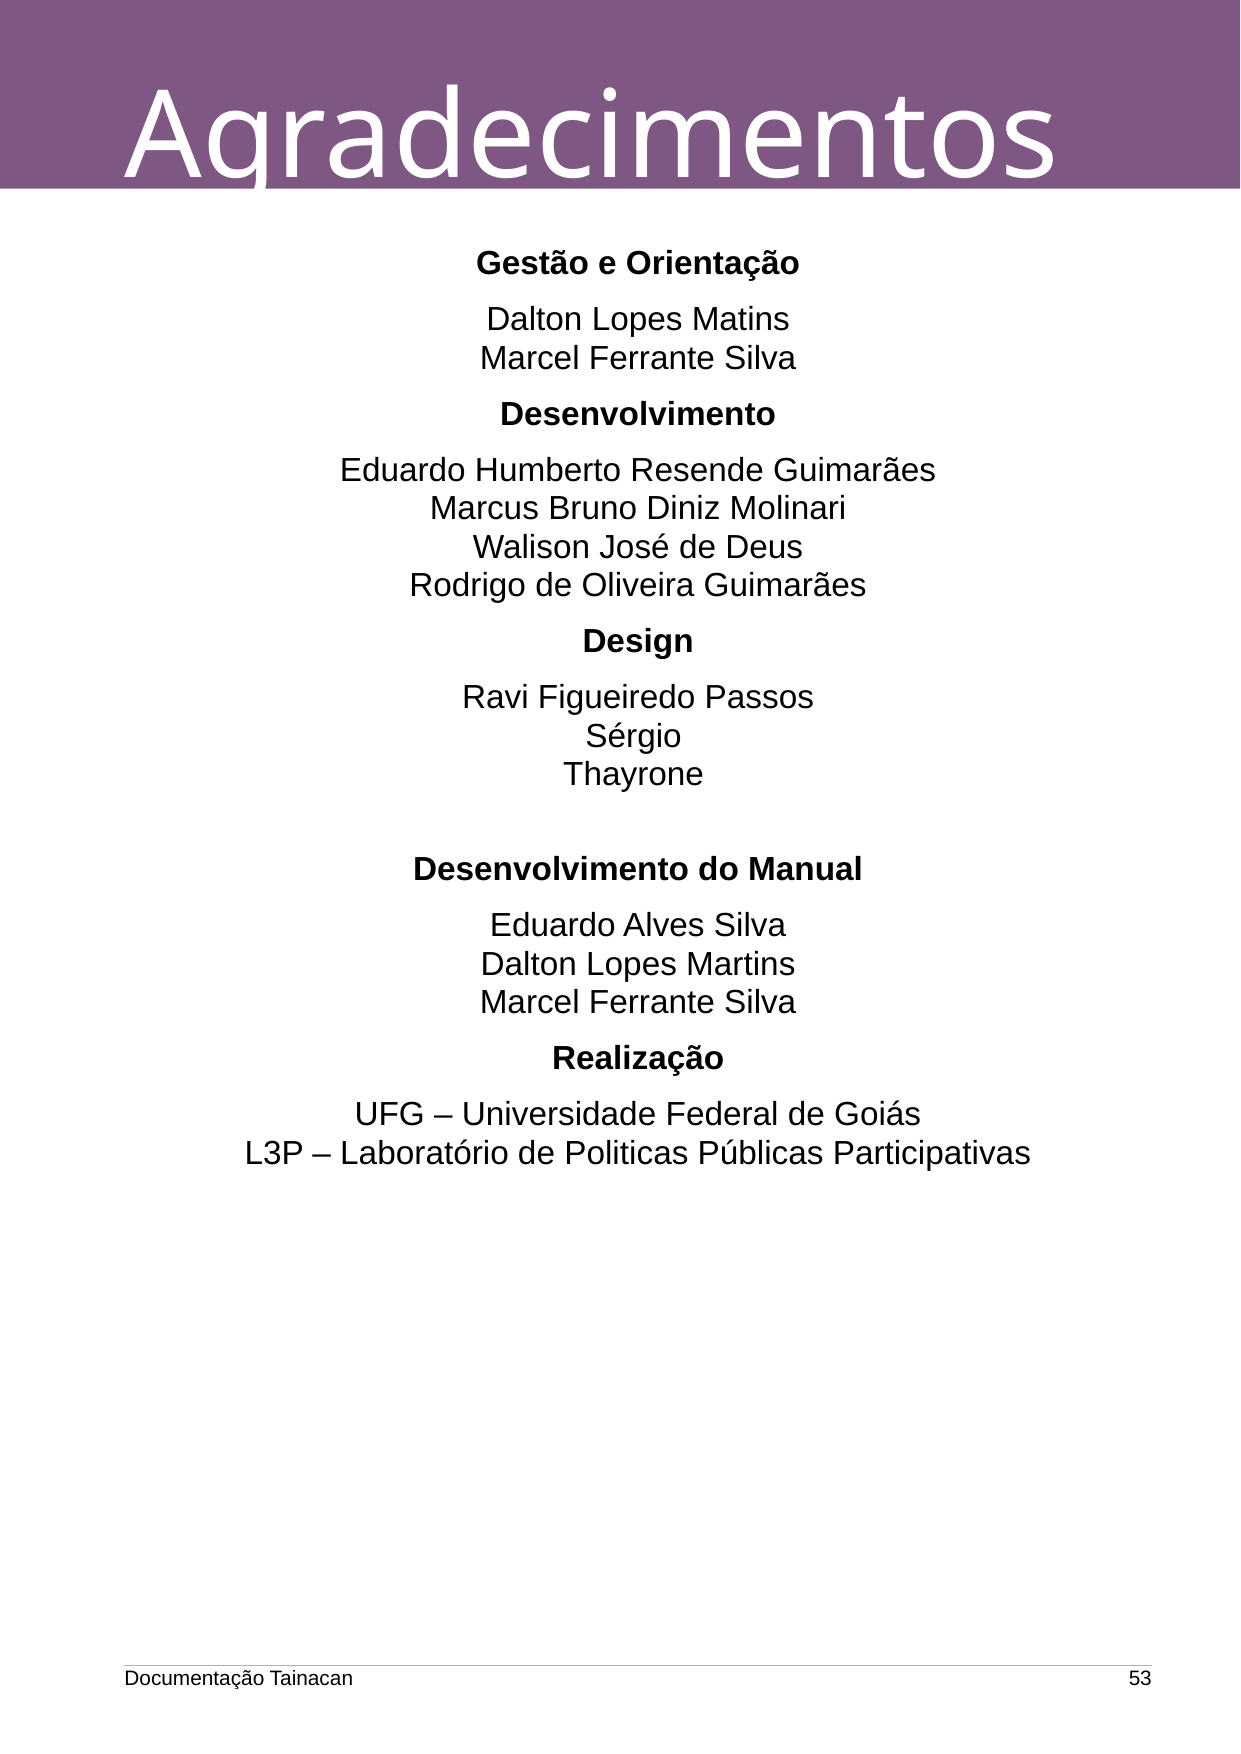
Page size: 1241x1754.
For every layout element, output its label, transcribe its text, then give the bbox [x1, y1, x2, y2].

text Gestão e Orientação [124, 243, 1152, 282]
text Desenvolvimento do Manual [124, 849, 1152, 887]
text UFG – Universidade Federal de Goiás L3P – Laboratório de Politicas Públicas Participativas [124, 1094, 1152, 1171]
text Eduardo Alves Silva Dalton Lopes Martins Marcel Ferrante Silva [124, 905, 1152, 1021]
subtitle Agradecimentos [124, 189, 1152, 213]
text Desenvolvimento [124, 394, 1152, 432]
text Eduardo Humberto Resende Guimarães Marcus Bruno Diniz Molinari Walison José de Deus Rodrigo de Oliveira Guimarães [124, 450, 1152, 604]
text Realização [124, 1038, 1152, 1077]
text Dalton Lopes Matins Marcel Ferrante Silva [124, 299, 1152, 376]
text Ravi Figueiredo Passos Sérgio Thayrone [124, 678, 1152, 831]
text Design [124, 621, 1152, 660]
